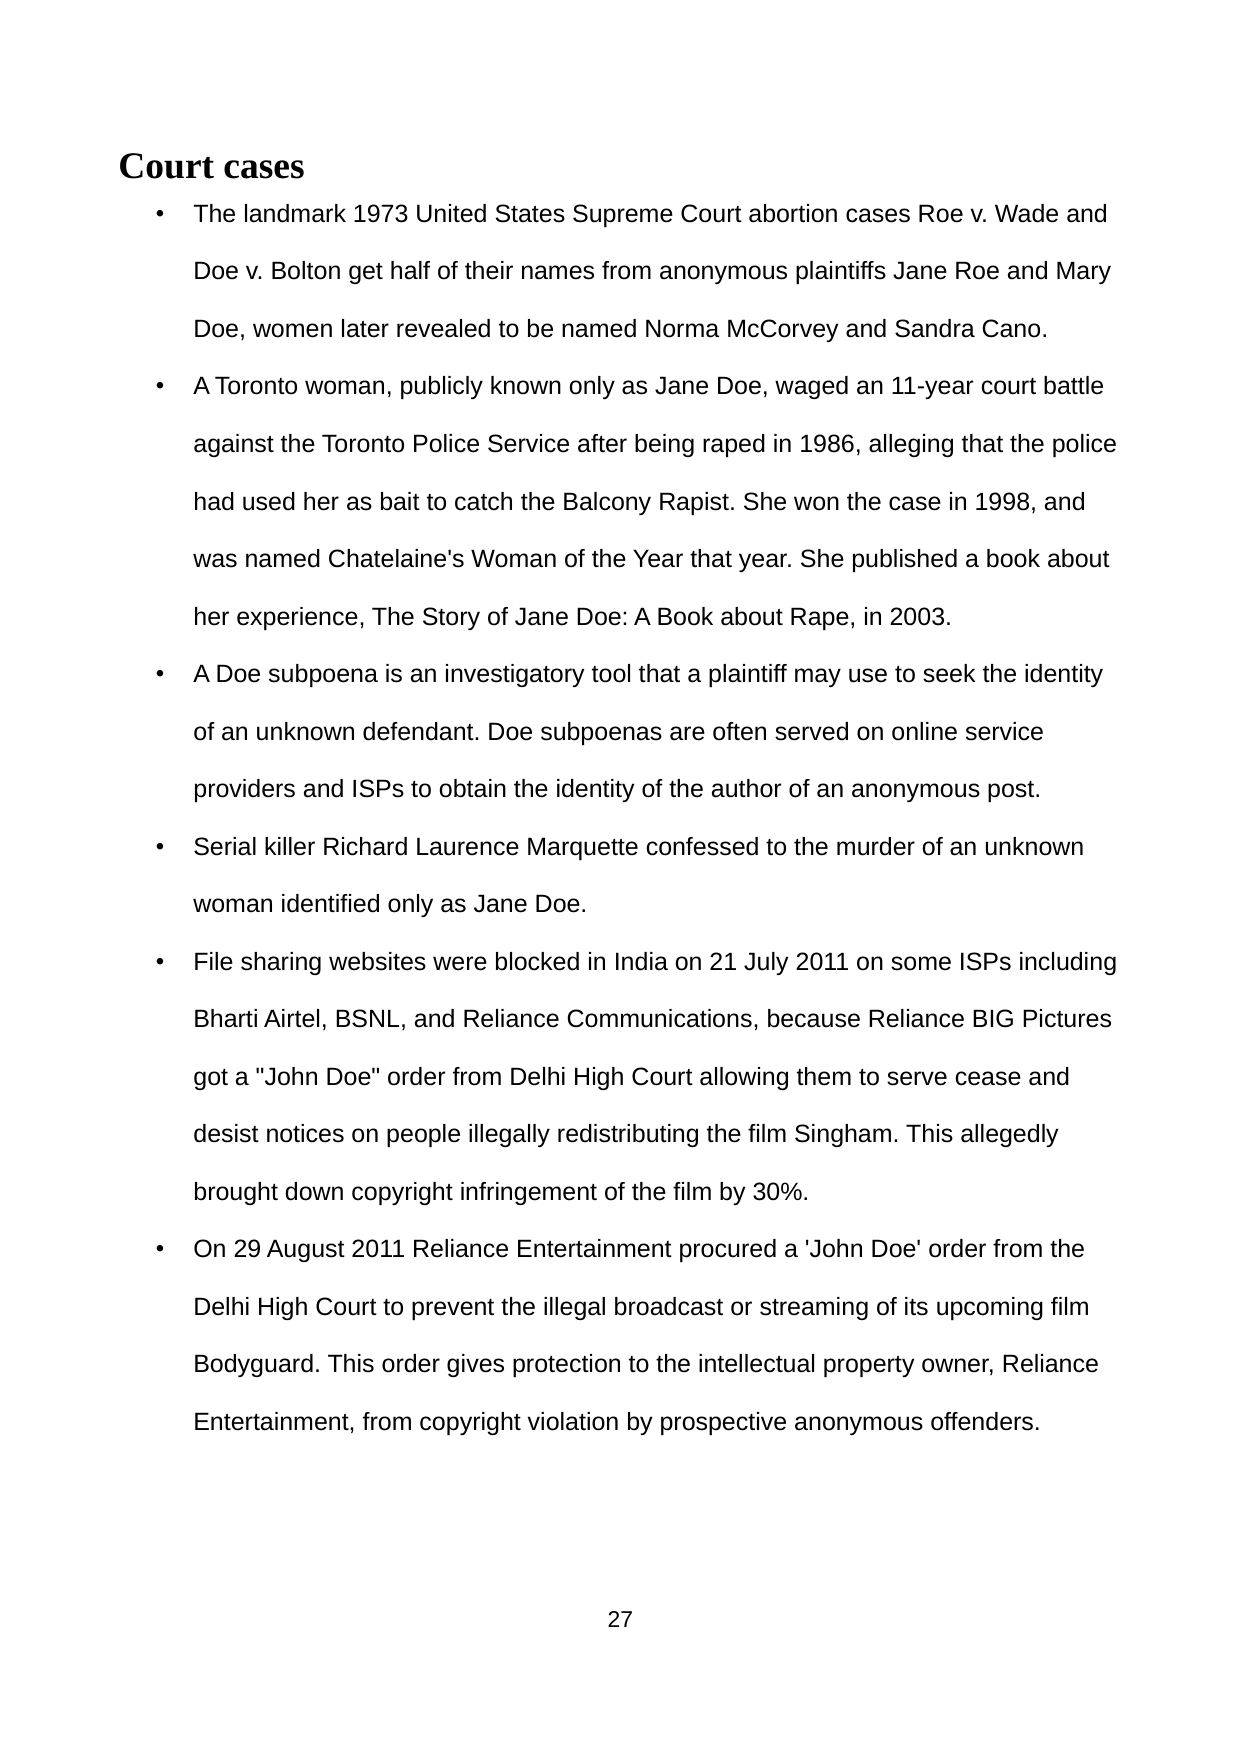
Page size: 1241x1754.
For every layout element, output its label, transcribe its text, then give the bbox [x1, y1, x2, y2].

list Serial killer Richard Laurence Marquette confessed to the murder of an unknown woman identified only as Jane Doe. [156, 832, 1122, 918]
list File sharing websites were blocked in India on 21 July 2011 on some ISPs including Bharti Airtel, BSNL, and Reliance Communications, because Reliance BIG Pictures got a "John Doe" order from Delhi High Court allowing them to serve cease and desist notices on people illegally redistributing the film Singham. This allegedly brought down copyright infringement of the film by 30%. [156, 947, 1122, 1206]
list On 29 August 2011 Reliance Entertainment procured a 'John Doe' order from the Delhi High Court to prevent the illegal broadcast or streaming of its upcoming film Bodyguard. This order gives protection to the intellectual property owner, Reliance Entertainment, from copyright violation by prospective anonymous offenders. [156, 1234, 1122, 1436]
subtitle Court cases [118, 143, 1122, 186]
list A Doe subpoena is an investigatory tool that a plaintiff may use to seek the identity of an unknown defendant. Doe subpoenas are often served on online service providers and ISPs to obtain the identity of the author of an anonymous post. [156, 659, 1122, 803]
list The landmark 1973 United States Supreme Court abortion cases Roe v. Wade and Doe v. Bolton get half of their names from anonymous plaintiffs Jane Roe and Mary Doe, women later revealed to be named Norma McCorvey and Sandra Cano. [156, 199, 1122, 343]
list A Toronto woman, publicly known only as Jane Doe, waged an 11-year court battle against the Toronto Police Service after being raped in 1986, alleging that the police had used her as bait to catch the Balcony Rapist. She won the case in 1998, and was named Chatelaine's Woman of the Year that year. She published a book about her experience, The Story of Jane Doe: A Book about Rape, in 2003. [156, 371, 1122, 630]
